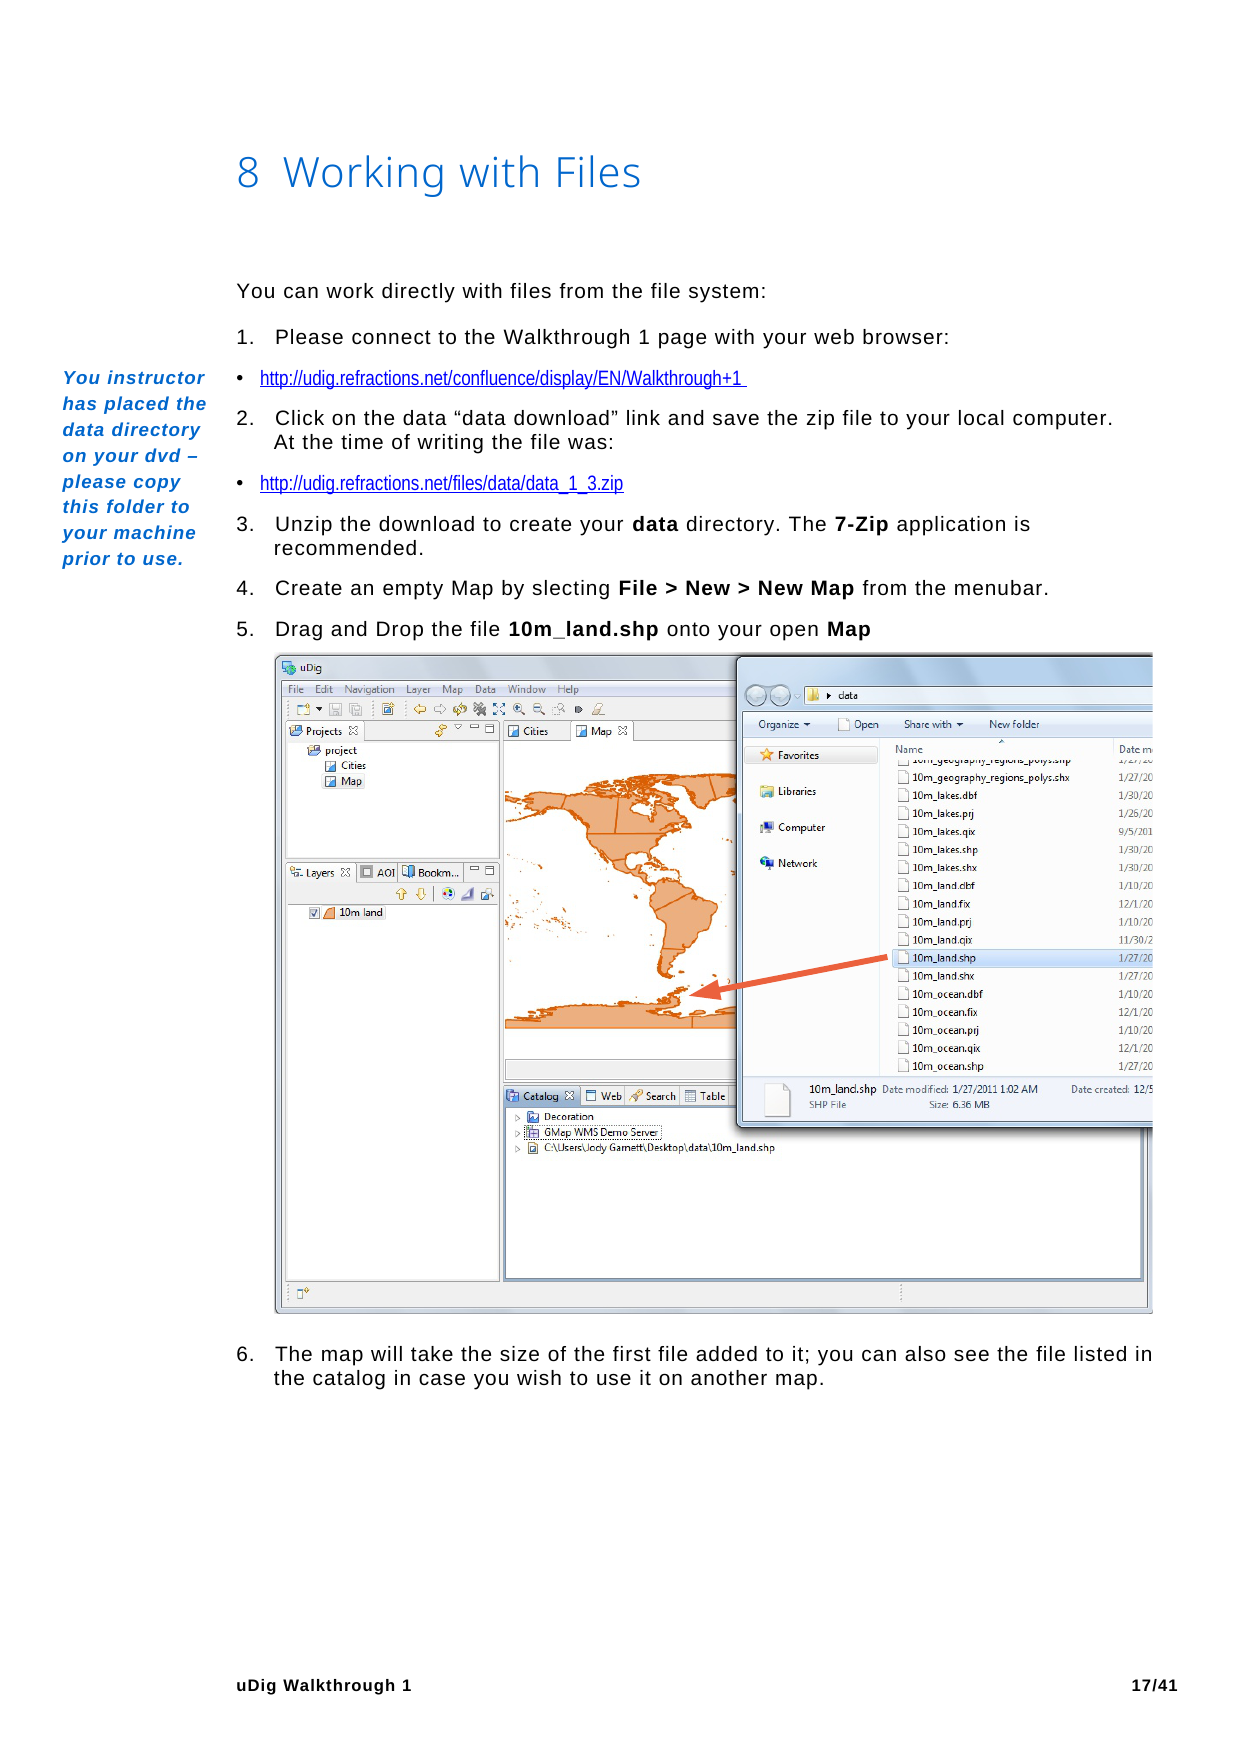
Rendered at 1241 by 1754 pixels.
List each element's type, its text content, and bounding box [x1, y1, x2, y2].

list Unzip the download to create your data directory. The 7-Zip application is recommended. [236, 511, 1181, 559]
text You can work directly with files from the file system: [236, 279, 1181, 303]
list You instructor has placed the data directory on your dvd – please copy this folder to your machine prior to use. [62, 367, 220, 569]
picture [273, 652, 1153, 1314]
list http://udig.refractions.net/confluence/display/EN/Walkthrough+1 [236, 366, 1181, 389]
list http://udig.refractions.net/files/data/data_1_3.zip [236, 471, 1181, 495]
list The map will take the size of the first file added to it; you can also see the file listed in the catalog in case you wish to use it on another map. [236, 1342, 1181, 1389]
subtitle Working with Files [236, 143, 1181, 200]
list Create an empty Map by slecting File > New > New Map from the menubar. [236, 576, 1181, 600]
list Drag and Drop the file 10m_land.shp onto your open Map [236, 617, 1181, 1325]
list Please connect to the Walkthrough 1 page with your web browser: [236, 325, 1181, 349]
list Click on the data “data download” link and save the zip file to your local computer. At the time of writing the file was: [236, 406, 1181, 454]
